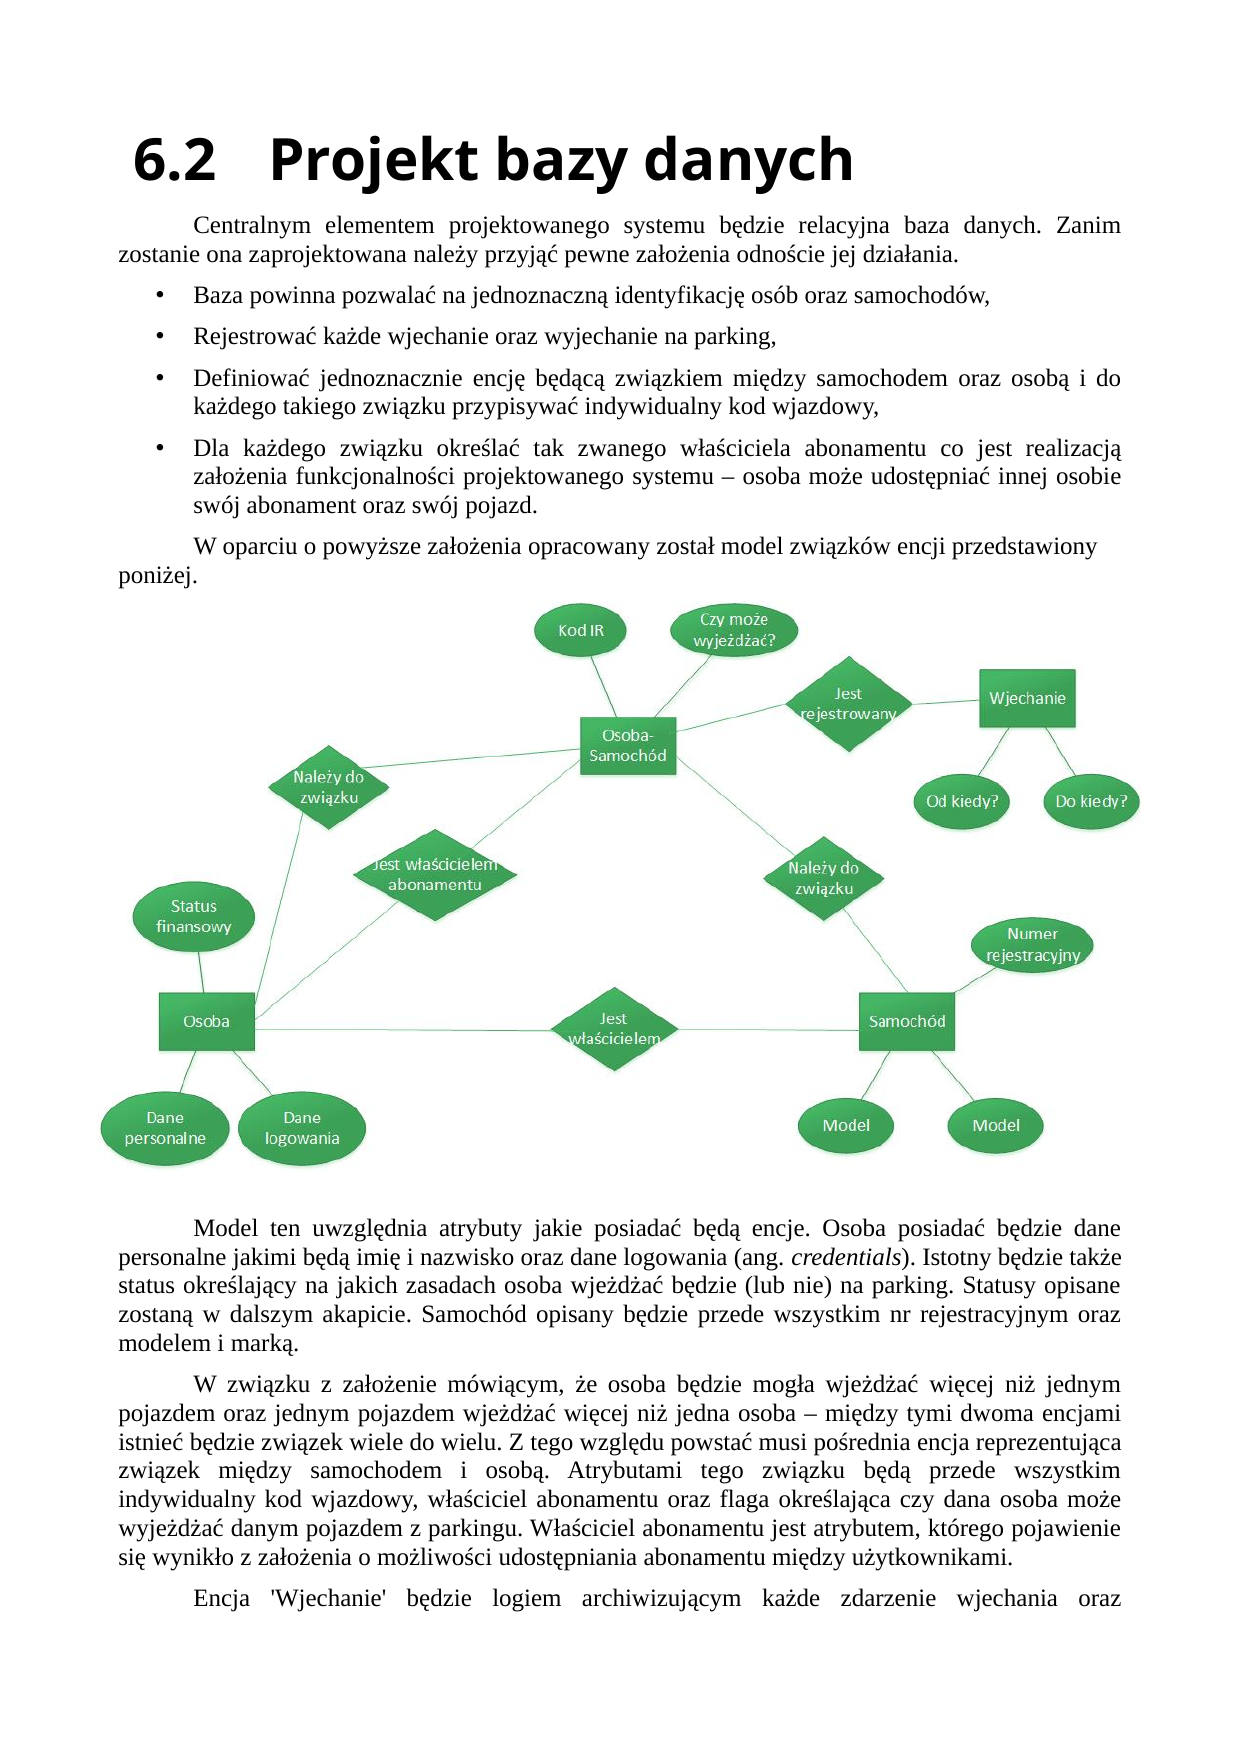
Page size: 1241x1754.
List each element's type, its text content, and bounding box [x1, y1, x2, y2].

list Definiować jednoznacznie encję będącą związkiem między samochodem oraz osobą i do każdego takiego związku przypisywać indywidualny kod wjazdowy, [156, 363, 1122, 420]
subtitle Projekt bazy danych [118, 118, 1122, 198]
picture [96, 601, 1144, 1172]
text W związku z założenie mówiącym, że osoba będzie mogła wjeżdżać więcej niż jednym pojazdem oraz jednym pojazdem wjeżdżać więcej niż jedna osoba – między tymi dwoma encjami istnieć będzie związek wiele do wielu. Z tego względu powstać musi pośrednia encja reprezentująca związek między samochodem i osobą. Atrybutami tego związku będą przede wszystkim indywidualny kod wjazdowy, właściciel abonamentu oraz flaga określająca czy dana osoba może wyjeżdżać danym pojazdem z parkingu. Właściciel abonamentu jest atrybutem, którego pojawienie się wynikło z założenia o możliwości udostępniania abonamentu między użytkownikami. [118, 1369, 1122, 1571]
list Rejestrować każde wjechanie oraz wyjechanie na parking, [156, 321, 1122, 350]
text Model ten uwzględnia atrybuty jakie posiadać będą encje. Osoba posiadać będzie dane personalne jakimi będą imię i nazwisko oraz dane logowania (ang. credentials). Istotny będzie także status określający na jakich zasadach osoba wjeżdżać będzie (lub nie) na parking. Statusy opisane zostaną w dalszym akapicie. Samochód opisany będzie przede wszystkim nr rejestracyjnym oraz modelem i marką. [118, 1213, 1122, 1357]
text W oparciu o powyższe założenia opracowany został model związków encji przedstawiony poniżej. [118, 531, 1122, 589]
text Encja 'Wjechanie' będzie logiem archiwizującym każde zdarzenie wjechania oraz [118, 1583, 1122, 1612]
list Dla każdego związku określać tak zwanego właściciela abonamentu co jest realizacją założenia funkcjonalności projektowanego systemu – osoba może udostępniać innej osobie swój abonament oraz swój pojazd. [156, 433, 1122, 519]
text Centralnym elementem projektowanego systemu będzie relacyjna baza danych. Zanim zostanie ona zaprojektowana należy przyjąć pewne założenia odnoście jej działania. [118, 210, 1122, 268]
list Baza powinna pozwalać na jednoznaczną identyfikację osób oraz samochodów, [156, 280, 1122, 309]
